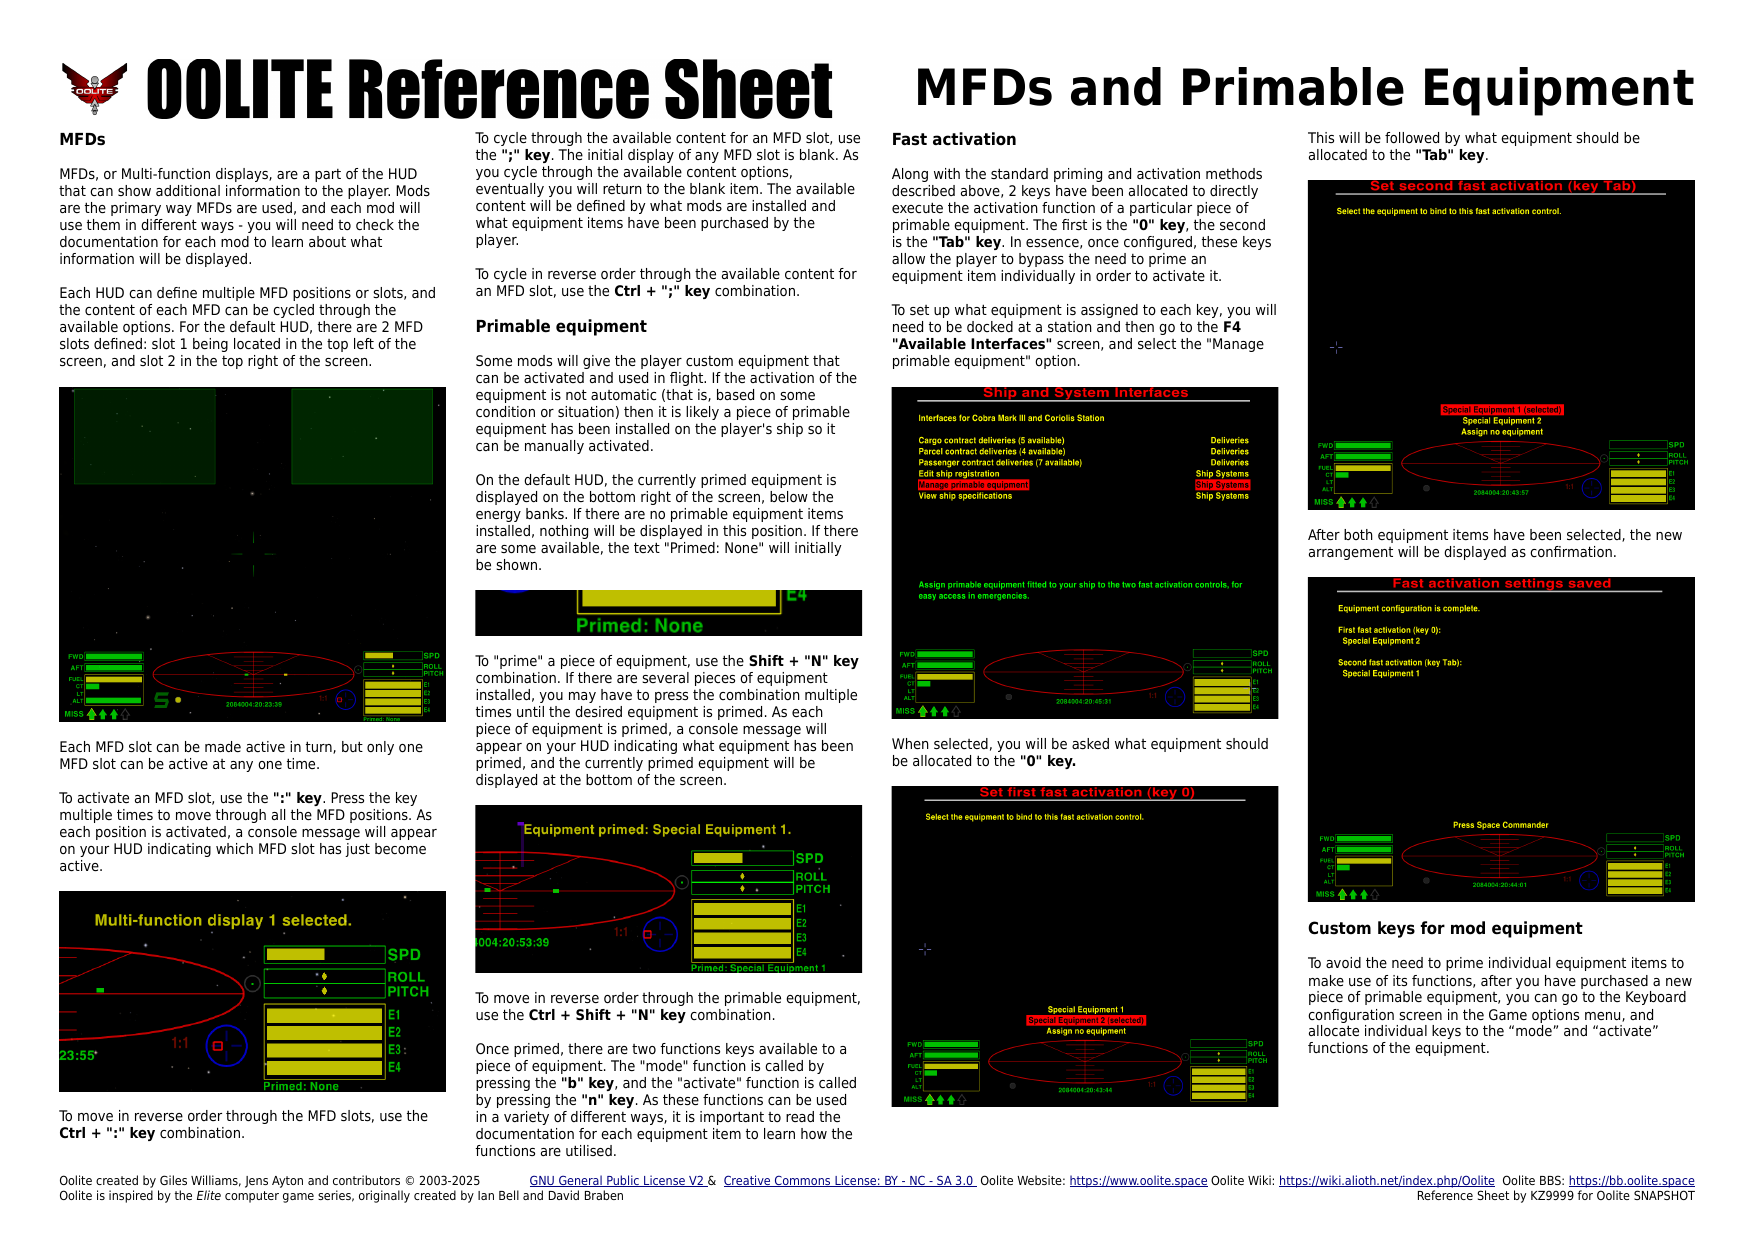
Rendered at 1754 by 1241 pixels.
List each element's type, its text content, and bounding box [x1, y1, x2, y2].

text After both equipment items have been selected, the new arrangement will be displayed as confirmation. [1308, 527, 1695, 561]
text To move in reverse order through the primable equipment, use the Ctrl + Shift + "N" key combination. [475, 990, 862, 1024]
text Each HUD can define multiple MFD positions or slots, and the content of each MFD can be cycled through the available options. For the default HUD, there are 2 MFD slots defined: slot 1 being located in the top left of the screen, and slot 2 in the top right of the screen. [59, 285, 446, 370]
picture [147, 59, 833, 119]
text MFDs [59, 130, 446, 149]
text MFDs, or Multi-function displays, are a part of the HUD that can show additional information to the player. Mods are the primary way MFDs are used, and each mod will use them in different ways - you will need to check the documentation for each mod to learn about what information will be displayed. [59, 166, 446, 268]
text Once primed, there are two functions keys available to a piece of equipment. The "mode" function is called by pressing the "b" key, and the "activate" function is called by pressing the "n" key. As these functions can be used in a variety of different ways, it is important to read the documentation for each equipment item to learn how the functions are utilised. [475, 1041, 862, 1160]
text Custom keys for mod equipment [1308, 919, 1695, 938]
picture [475, 805, 863, 973]
picture [891, 387, 1279, 719]
text Fast activation [892, 130, 1278, 149]
text Along with the standard priming and activation methods described above, 2 keys have been allocated to directly execute the activation function of a particular piece of primable equipment. The first is the "0" key, the second is the "Tab" key. In essence, once configured, these keys allow the player to bypass the need to prime an equipment item individually in order to activate it. [892, 166, 1278, 285]
text This will be followed by what equipment should be allocated to the "Tab" key. [1308, 130, 1695, 164]
text Some mods will give the player custom equipment that can be activated and used in flight. If the activation of the equipment is not automatic (that is, based on some condition or situation) then it is likely a piece of primable equipment has been installed on the player's ship so it can be manually activated. [475, 353, 862, 455]
picture [1307, 577, 1695, 902]
text To set up what equipment is assigned to each key, you will need to be docked at a station and then go to the F4 "Available Interfaces" screen, and select the "Manage primable equipment" option. [892, 302, 1278, 370]
text Each MFD slot can be made active in turn, but only one MFD slot can be active at any one time. [59, 739, 446, 773]
text To move in reverse order through the MFD slots, use the Ctrl + ":" key combination. [59, 1108, 446, 1142]
text To avoid the need to prime individual equipment items to make use of its functions, after you have purchased a new piece of primable equipment, you can go to the Keyboard configuration screen in the Game options menu, and allocate individual keys to the “mode” and “activate” functions of the equipment. [1308, 955, 1695, 1057]
picture [475, 590, 863, 636]
text Primable equipment [475, 317, 862, 336]
text When selected, you will be asked what equipment should be allocated to the "0" key. [892, 736, 1278, 769]
text To cycle through the available content for an MFD slot, use the ";" key. The initial display of any MFD slot is blank. As you cycle through the available content options, eventually you will return to the blank item. The available content will be defined by what mods are installed and what equipment items have been purchased by the player. [475, 130, 862, 249]
text To cycle in reverse order through the available content for an MFD slot, use the Ctrl + ";" key combination. [475, 266, 862, 300]
picture [59, 387, 446, 722]
picture [1307, 180, 1695, 510]
text To "prime" a piece of equipment, use the Shift + "N" key combination. If there are several pieces of equipment installed, you may have to press the combination multiple times until the desired equipment is primed. As each piece of equipment is primed, a console message will appear on your HUD indicating what equipment has been primed, and the currently primed equipment will be displayed at the bottom of the screen. [475, 653, 862, 788]
text To activate an MFD slot, use the ":" key. Press the key multiple times to move through all the MFD positions. As each position is activated, a console message will appear on your HUD indicating which MFD slot has just become active. [59, 790, 446, 874]
picture [61, 56, 128, 122]
picture [59, 891, 446, 1092]
picture [891, 786, 1279, 1107]
text On the default HUD, the currently primed equipment is displayed on the bottom right of the screen, below the energy banks. If there are no primable equipment items installed, nothing will be displayed in this position. If there are some available, the text "Primed: None" will initially be shown. [475, 472, 862, 574]
